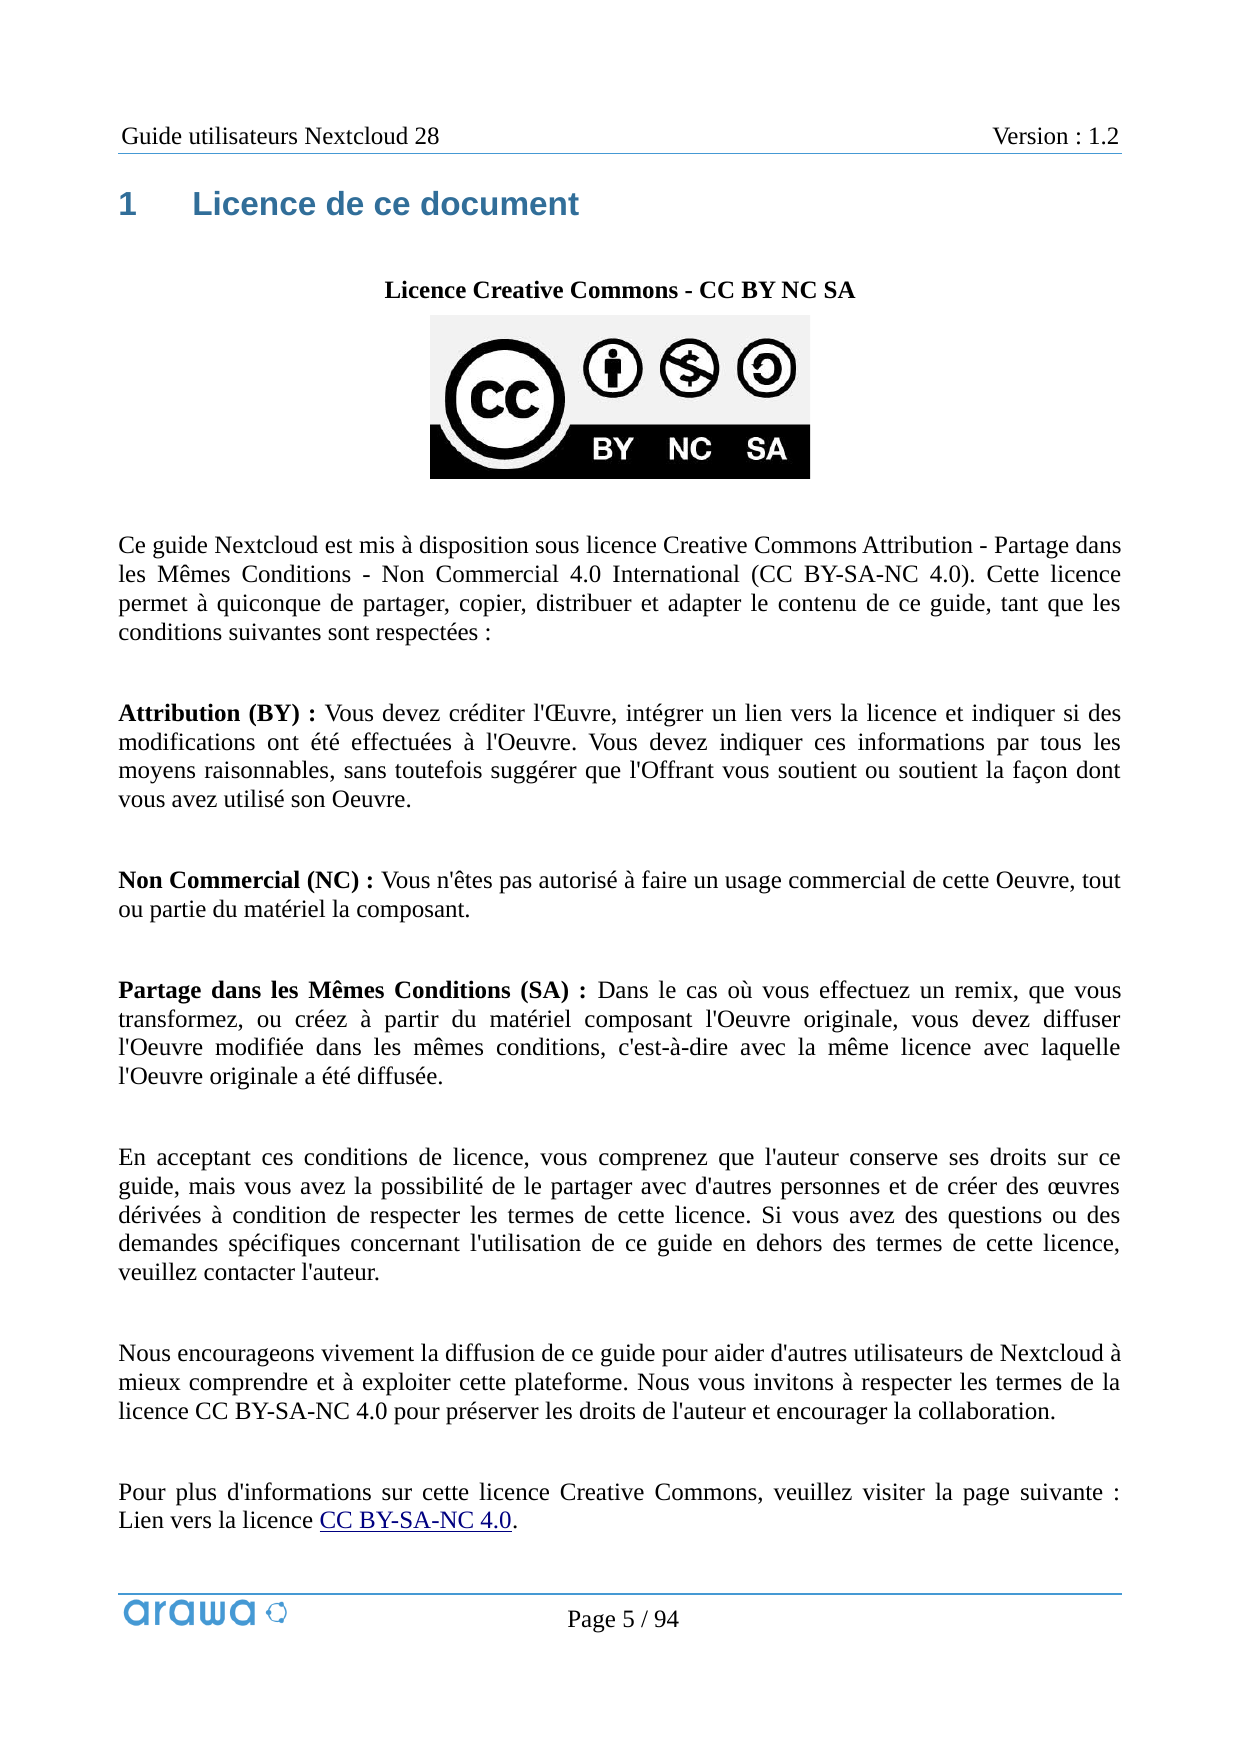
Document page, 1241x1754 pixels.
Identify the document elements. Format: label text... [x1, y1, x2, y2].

subtitle Licence de ce document [118, 184, 1122, 222]
text Licence Creative Commons - CC BY NC SA [118, 275, 1122, 304]
picture [430, 315, 811, 479]
text Partage dans les Mêmes Conditions (SA) : Dans le cas où vous effectuez un remix, que vous transformez, ou créez à partir du matériel composant l'Oeuvre originale, vous devez diffuser l'Oeuvre modifiée dans les mêmes conditions, c'est-à-dire avec la même licence avec laquelle l'Oeuvre originale a été diffusée. [118, 975, 1122, 1090]
text Pour plus d'informations sur cette licence Creative Commons, veuillez visiter la page suivante : Lien vers la licence CC BY-SA-NC 4.0. [118, 1477, 1122, 1534]
text Ce guide Nextcloud est mis à disposition sous licence Creative Commons Attribution - Partage dans les Mêmes Conditions - Non Commercial 4.0 International (CC BY-SA-NC 4.0). Cette licence permet à quiconque de partager, copier, distribuer et adapter le contenu de ce guide, tant que les conditions suivantes sont respectées : [118, 531, 1122, 646]
text En acceptant ces conditions de licence, vous comprenez que l'auteur conserve ses droits sur ce guide, mais vous avez la possibilité de le partager avec d'autres personnes et de créer des œuvres dérivées à condition de respecter les termes de cette licence. Si vous avez des questions ou des demandes spécifiques concernant l'utilisation de ce guide en dehors des termes de cette licence, veuillez contacter l'auteur. [118, 1142, 1122, 1286]
text Nous encourageons vivement la diffusion de ce guide pour aider d'autres utilisateurs de Nextcloud à mieux comprendre et à exploiter cette plateforme. Nous vous invitons à respecter les termes de la licence CC BY-SA-NC 4.0 pour préserver les droits de l'auteur et encourager la collaboration. [118, 1338, 1122, 1424]
text Attribution (BY) : Vous devez créditer l'Œuvre, intégrer un lien vers la licence et indiquer si des modifications ont été effectuées à l'Oeuvre. Vous devez indiquer ces informations par tous les moyens raisonnables, sans toutefois suggérer que l'Offrant vous soutient ou soutient la façon dont vous avez utilisé son Oeuvre. [118, 698, 1122, 813]
picture [121, 1597, 290, 1628]
text Non Commercial (NC) : Vous n'êtes pas autorisé à faire un usage commercial de cette Oeuvre, tout ou partie du matériel la composant. [118, 865, 1122, 923]
